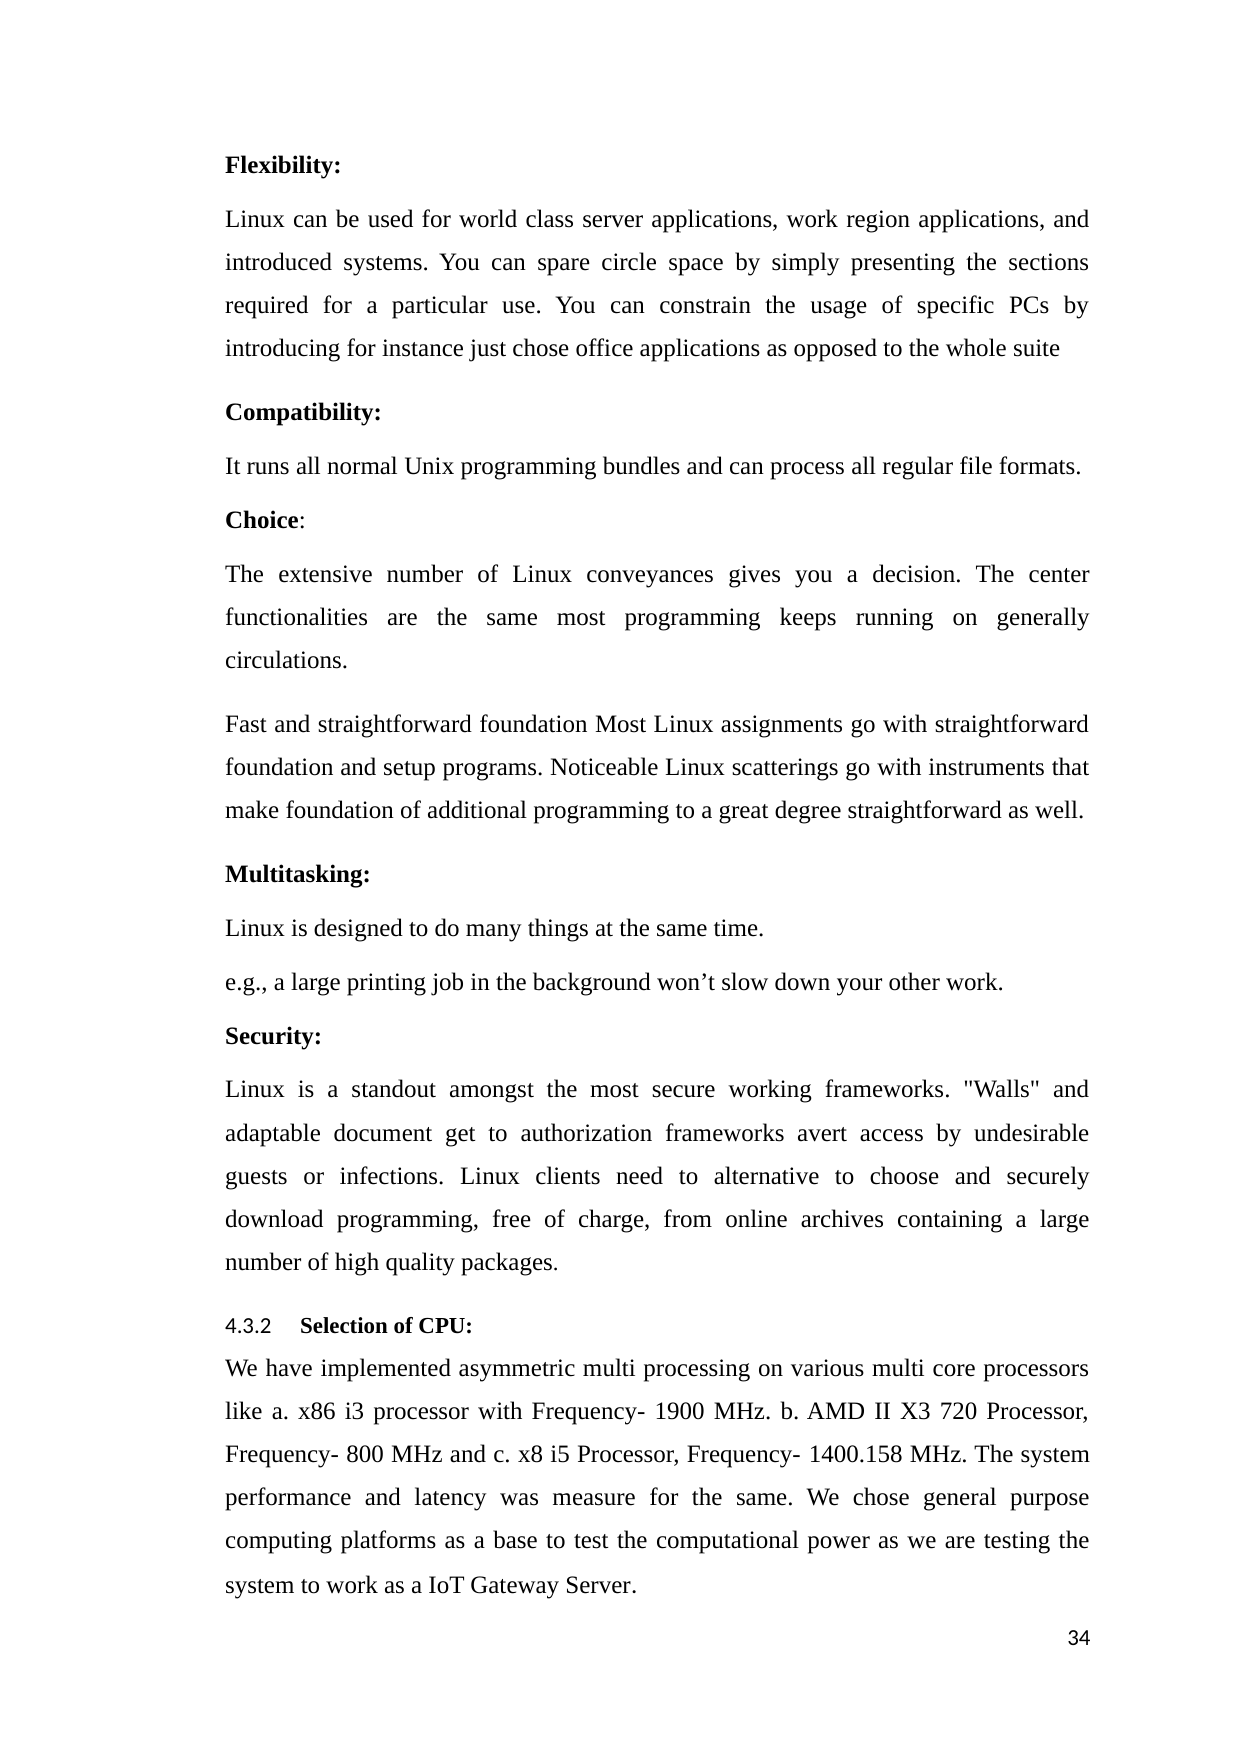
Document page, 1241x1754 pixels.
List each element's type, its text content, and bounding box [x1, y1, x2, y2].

text Fast and straightforward foundation Most Linux assignments go with straightforward foundation and setup programs. Noticeable Linux scatterings go with instruments that make foundation of additional programming to a great degree straightforward as well. [225, 709, 1090, 824]
subtitle Flexibility: [225, 150, 1090, 179]
text Linux is designed to do many things at the same time. [225, 913, 1090, 942]
text It runs all normal Unix programming bundles and can process all regular file formats. [225, 451, 1090, 480]
text Linux is a standout amongst the most secure working frameworks. "Walls" and adaptable document get to authorization frameworks avert access by undesirable guests or infections. Linux clients need to alternative to choose and securely download programming, free of charge, from online archives containing a large number of high quality packages. [225, 1074, 1090, 1276]
subtitle Multitasking: [225, 859, 1090, 888]
text Choice: [225, 505, 1090, 534]
list Selection of CPU: [225, 1311, 1090, 1339]
subtitle Compatibility: [225, 397, 1090, 426]
subtitle Security: [225, 1021, 1090, 1049]
text We have implemented asymmetric multi processing on various multi core processors like a. x86 i3 processor with Frequency- 1900 MHz. b. AMD II X3 720 Processor, Frequency- 800 MHz and c. x8 i5 Processor, Frequency- 1400.158 MHz. The system performance and latency was measure for the same. We chose general purpose computing platforms as a base to test the computational power as we are testing the system to work as a IoT Gateway Server. [225, 1353, 1090, 1600]
text Linux can be used for world class server applications, work region applications, and introduced systems. You can spare circle space by simply presenting the sections required for a particular use. You can constrain the usage of specific PCs by introducing for instance just chose office applications as opposed to the whole suite [225, 204, 1090, 362]
text The extensive number of Linux conveyances gives you a decision. The center functionalities are the same most programming keeps running on generally circulations. [225, 559, 1090, 674]
text e.g., a large printing job in the background won’t slow down your other work. [225, 967, 1090, 996]
